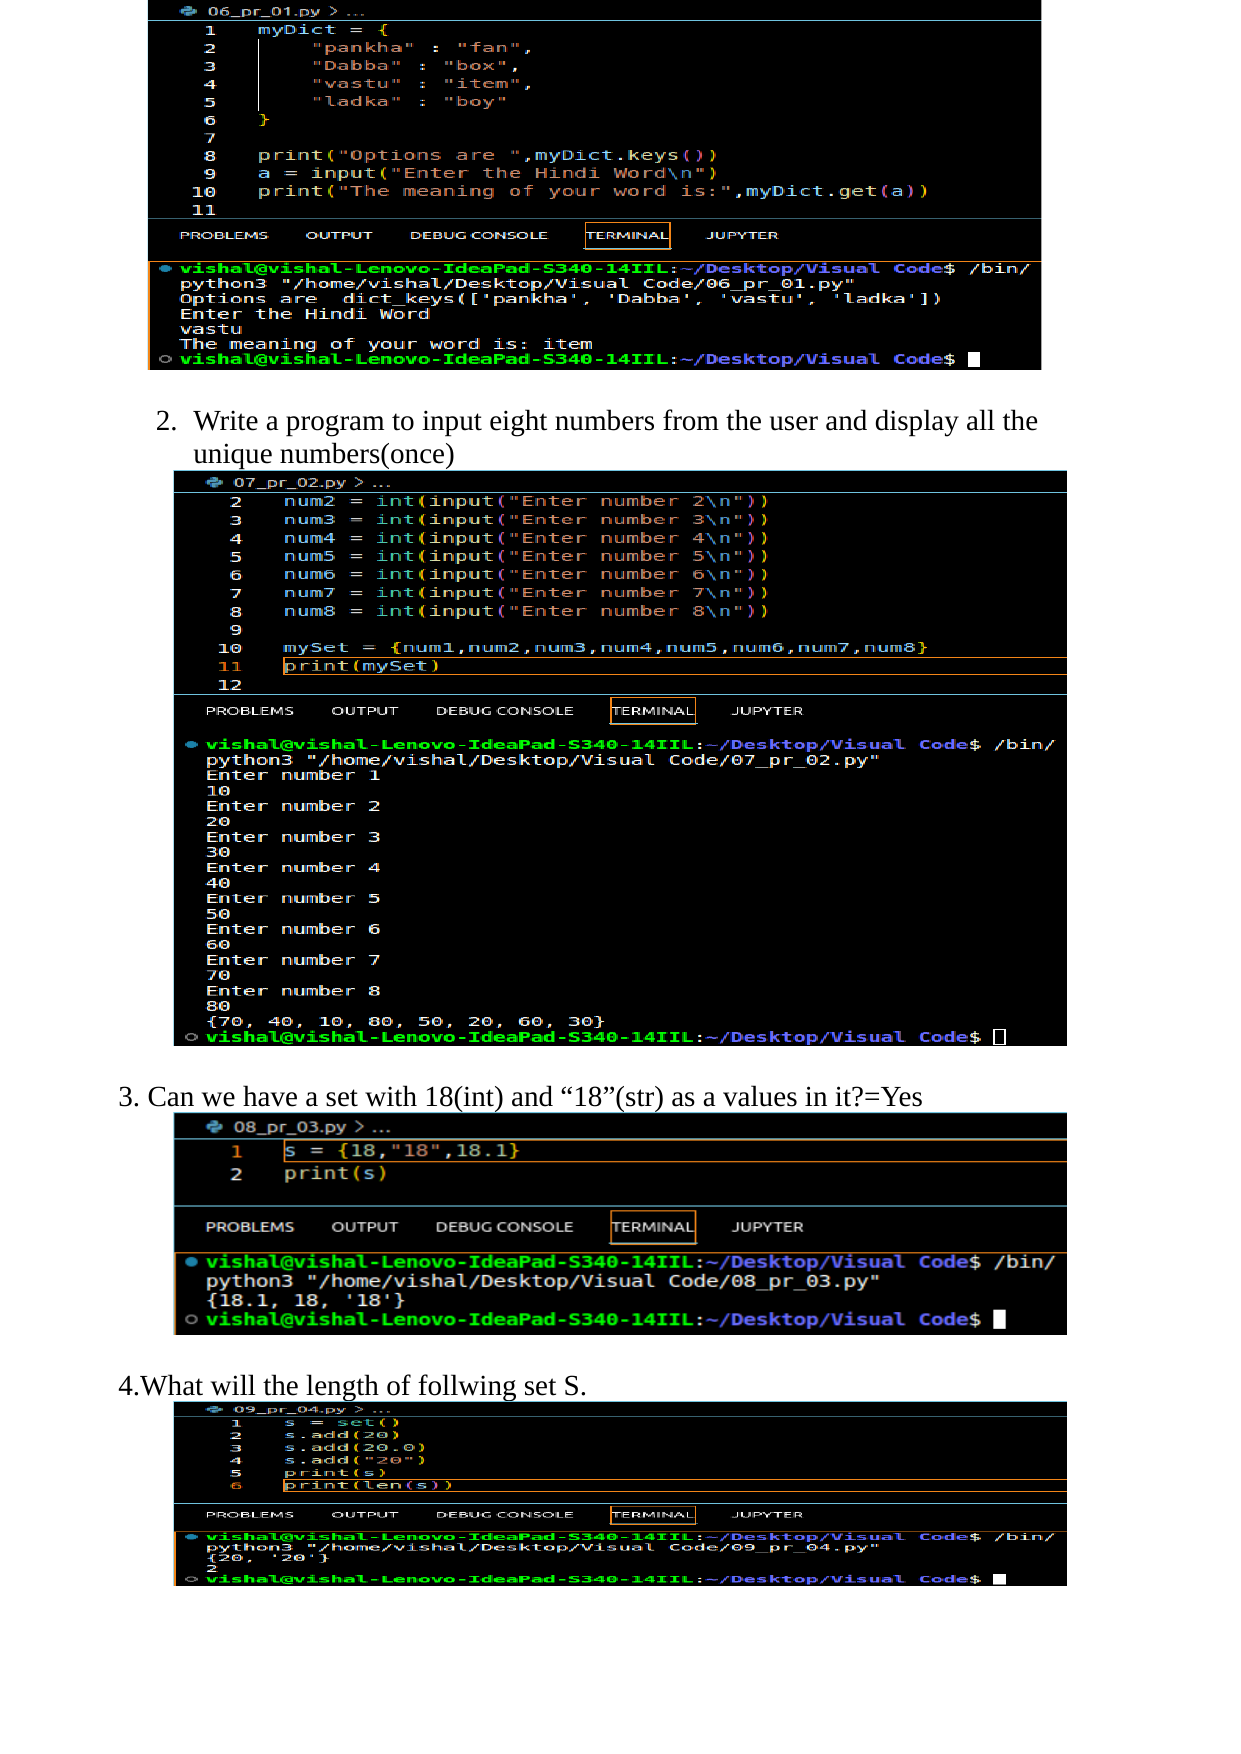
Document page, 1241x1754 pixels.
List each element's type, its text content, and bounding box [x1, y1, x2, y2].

list Write a program to input eight numbers from the user and display all the unique numbers(once) [156, 403, 1122, 470]
picture [173, 470, 1067, 1046]
picture [173, 1112, 1067, 1335]
picture [173, 1401, 1067, 1586]
text 4.What will the length of follwing set S. [118, 1368, 1122, 1402]
picture [147, 0, 1042, 370]
text 3. Can we have a set with 18(int) and “18”(str) as a values in it?=Yes [118, 1079, 1122, 1112]
